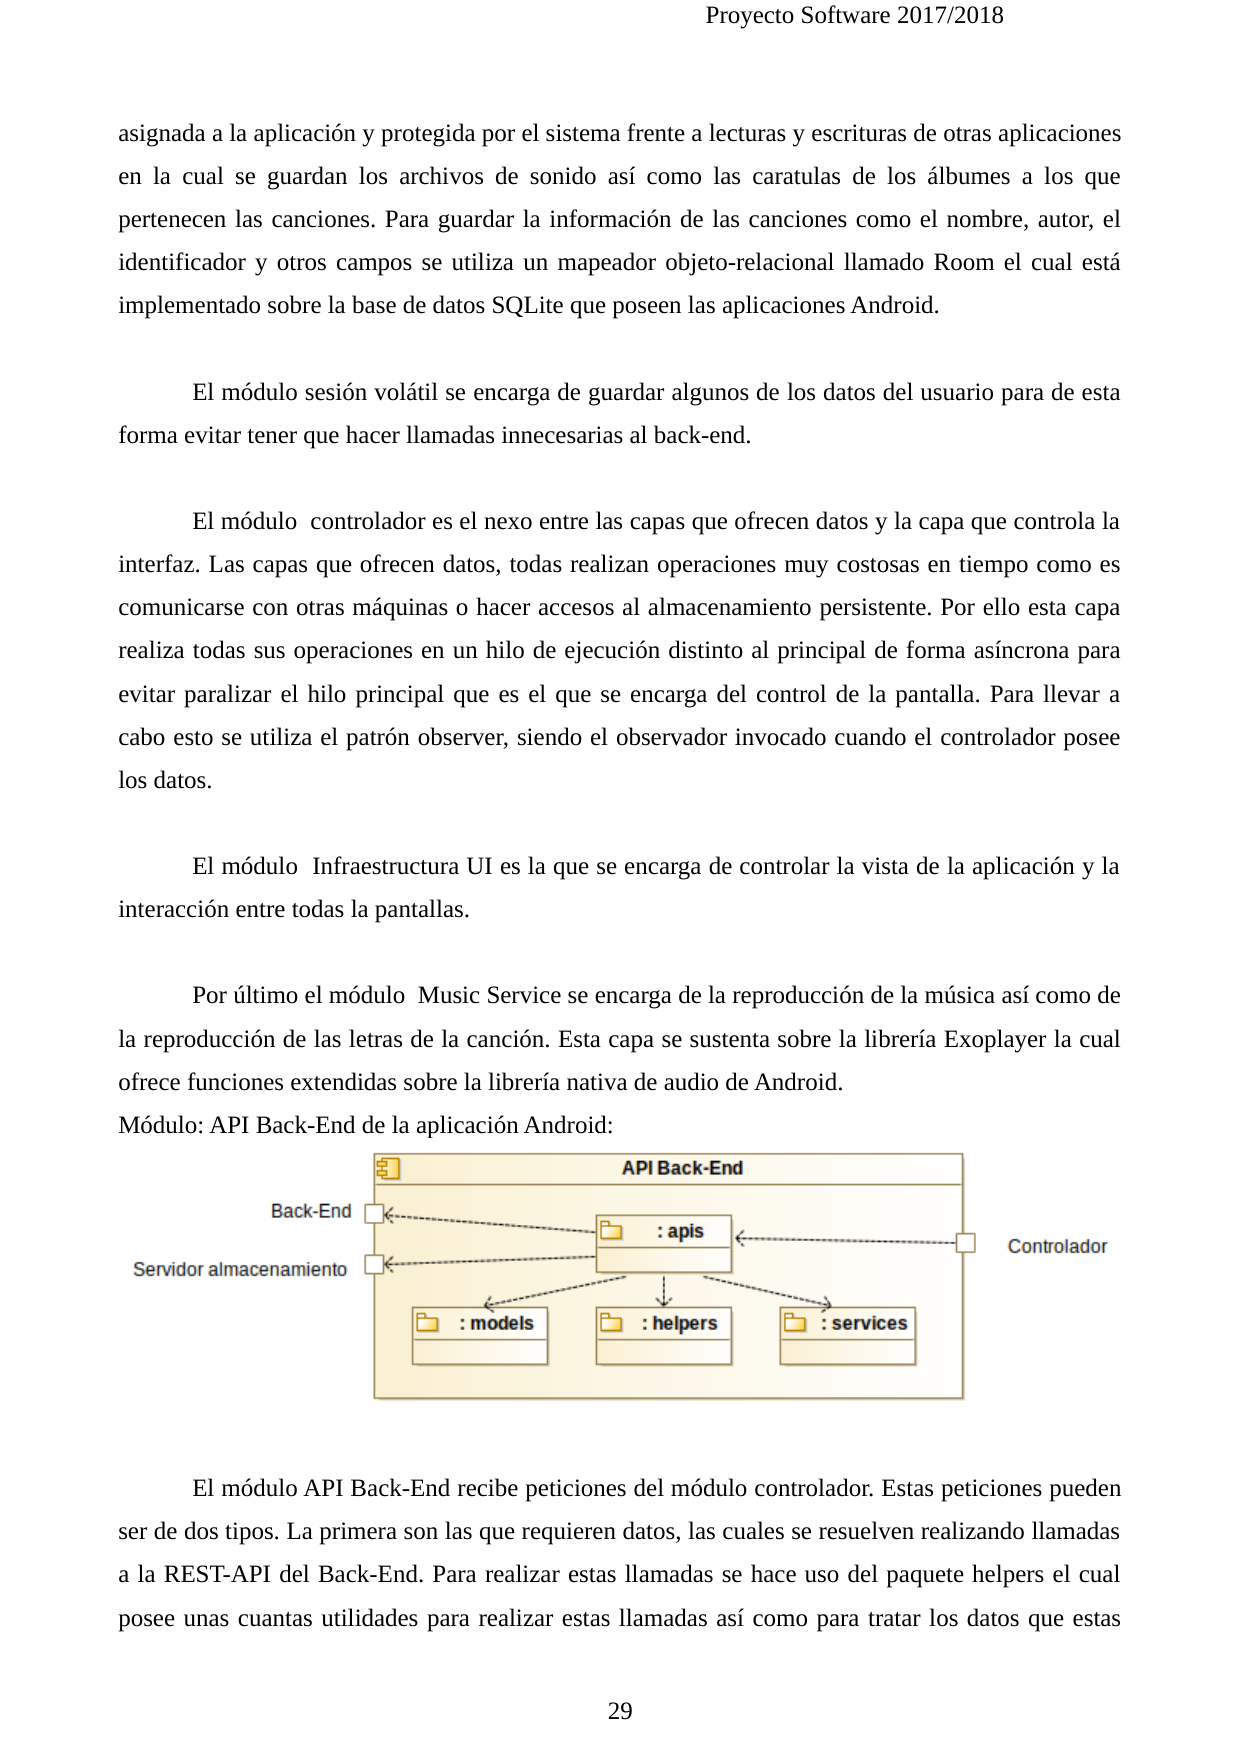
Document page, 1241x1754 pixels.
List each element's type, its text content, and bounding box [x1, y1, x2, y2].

text asignada a la aplicación y protegida por el sistema frente a lecturas y escrituras de otras aplicaciones en la cual se guardan los archivos de sonido así como las caratulas de los álbumes a los que pertenecen las canciones. Para guardar la información de las canciones como el nombre, autor, el identificador y otros campos se utiliza un mapeador objeto-relacional llamado Room el cual está implementado sobre la base de datos SQLite que poseen las aplicaciones Android. [118, 118, 1122, 319]
text El módulo Infraestructura UI es la que se encarga de controlar la vista de la aplicación y la interacción entre todas la pantallas. [118, 851, 1122, 923]
text Por último el módulo Music Service se encarga de la reproducción de la música así como de la reproducción de las letras de la canción. Esta capa se sustenta sobre la librería Exoplayer la cual ofrece funciones extendidas sobre la librería nativa de audio de Android. [118, 981, 1122, 1096]
text El módulo API Back-End recibe peticiones del módulo controlador. Estas peticiones pueden ser de dos tipos. La primera son las que requieren datos, las cuales se resuelven realizando llamadas a la REST-API del Back-End. Para realizar estas llamadas se hace uso del paquete helpers el cual posee unas cuantas utilidades para realizar estas llamadas así como para tratar los datos que estas [118, 1473, 1122, 1631]
text El módulo sesión volátil se encarga de guardar algunos de los datos del usuario para de esta forma evitar tener que hacer llamadas innecesarias al back-end. [118, 377, 1122, 449]
text Módulo: API Back-End de la aplicación Android: [118, 1110, 1122, 1138]
picture [118, 1138, 1123, 1416]
text El módulo controlador es el nexo entre las capas que ofrecen datos y la capa que controla la interfaz. Las capas que ofrecen datos, todas realizan operaciones muy costosas en tiempo como es comunicarse con otras máquinas o hacer accesos al almacenamiento persistente. Por ello esta capa realiza todas sus operaciones en un hilo de ejecución distinto al principal de forma asíncrona para evitar paralizar el hilo principal que es el que se encarga del control de la pantalla. Para llevar a cabo esto se utiliza el patrón observer, siendo el observador invocado cuando el controlador posee los datos. [118, 506, 1122, 794]
